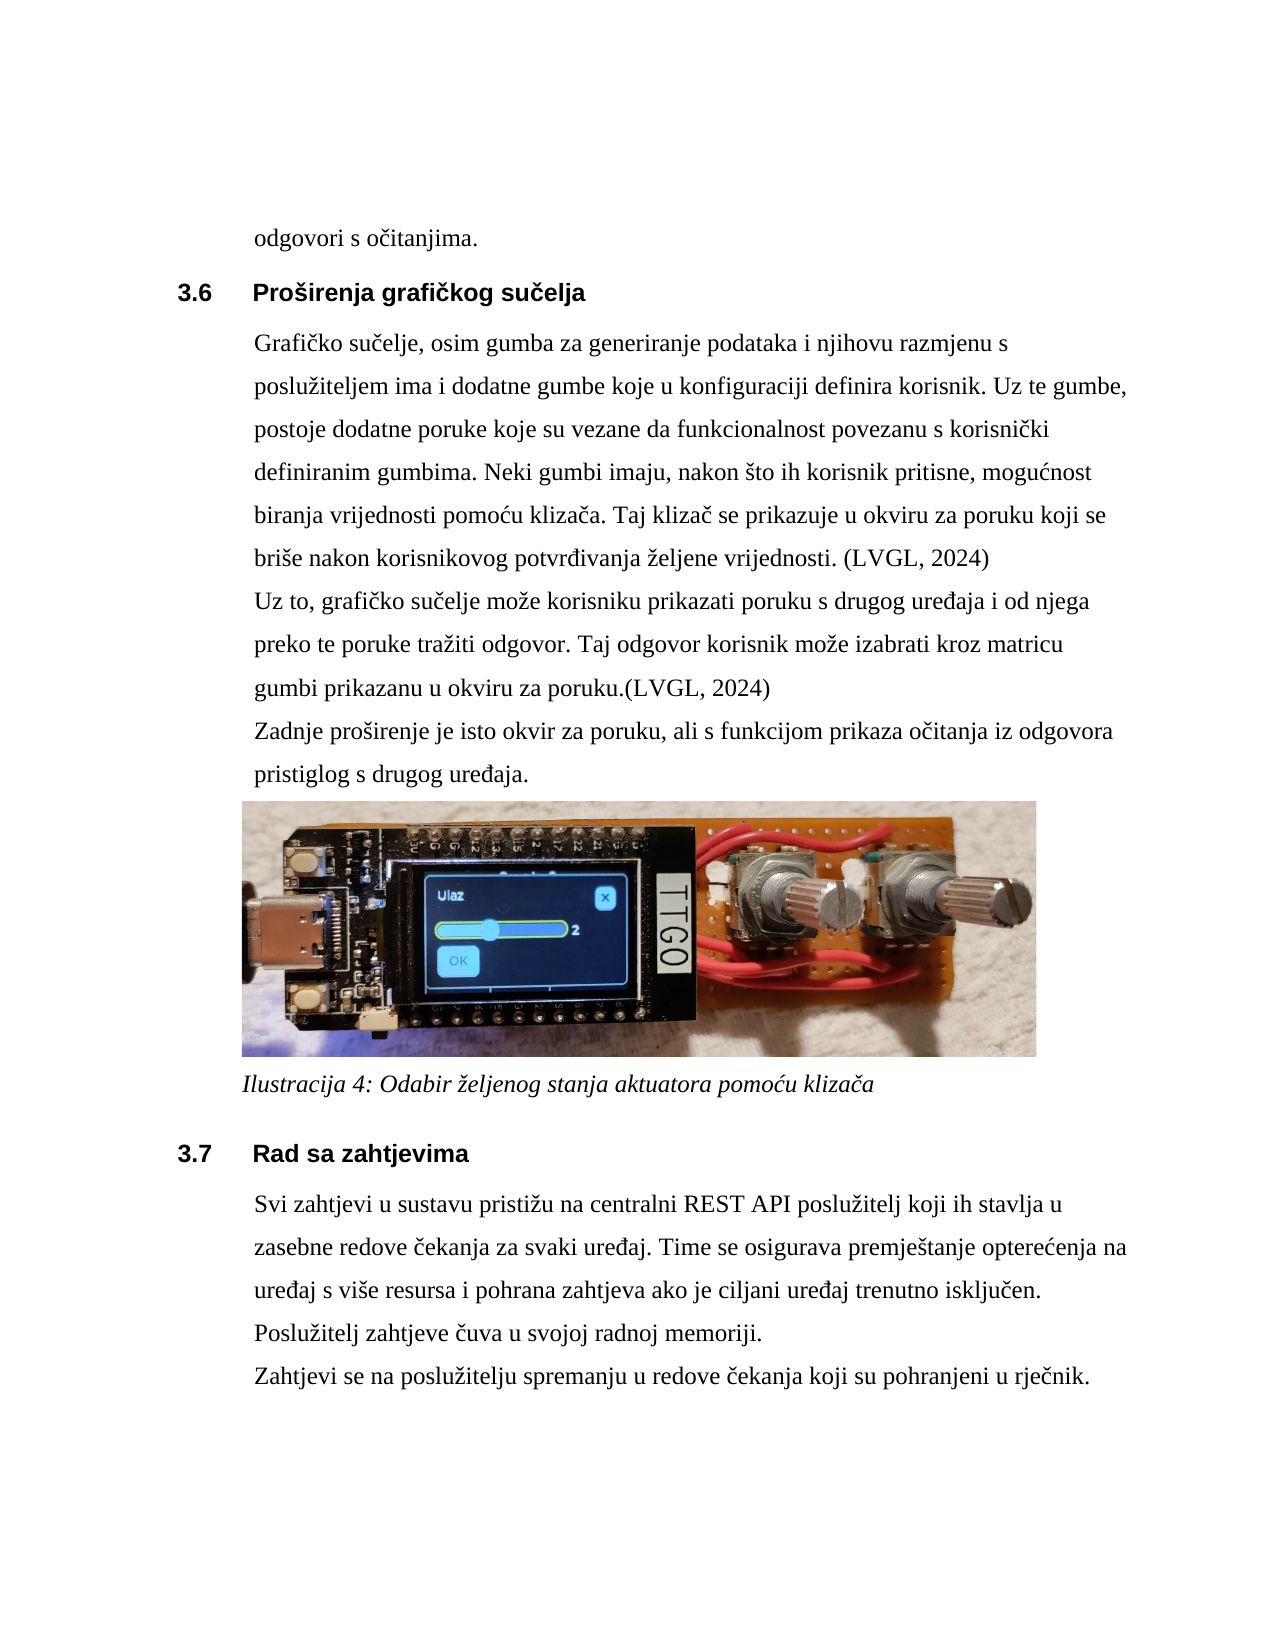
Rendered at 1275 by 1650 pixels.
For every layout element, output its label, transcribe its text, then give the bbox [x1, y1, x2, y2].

picture [623, 946, 1037, 1024]
subtitle Proširenja grafičkog sučelja [177, 278, 1127, 307]
subtitle Rad sa zahtjevima [177, 814, 1127, 1168]
text Uz to, grafičko sučelje može korisniku prikazati poruku s drugog uređaja i od njega preko te poruke tražiti odgovor. Taj odgovor korisnik može izabrati kroz matricu gumbi prikazanu u okviru za poruku.(LVGL, 2024) [254, 586, 1127, 701]
text Zadnje proširenje je isto okvir za poruku, ali s funkcijom prikaza očitanja iz odgovora pristiglog s drugog uređaja. [254, 716, 1127, 788]
text Ilustracija 4: Odabir željenog stanja aktuatora pomoću klizača [242, 801, 1037, 1098]
subtitle [242, 789, 1037, 801]
text odgovori s očitanjima. [254, 223, 1127, 251]
text Svi zahtjevi u sustavu pristižu na centralni REST API poslužitelj koji ih stavlja u zasebne redove čekanja za svaki uređaj. Time se osigurava premještanje opterećenja na uređaj s više resursa i pohrana zahtjeva ako je ciljani uređaj trenutno isključen. Poslužitelj zahtjeve čuva u svojoj radnoj memoriji. [254, 1189, 1127, 1347]
text Grafičko sučelje, osim gumba za generiranje podataka i njihovu razmjenu s poslužiteljem ima i dodatne gumbe koje u konfiguraciji definira korisnik. Uz te gumbe, postoje dodatne poruke koje su vezane da funkcionalnost povezanu s korisnički definiranim gumbima. Neki gumbi imaju, nakon što ih korisnik pritisne, mogućnost biranja vrijednosti pomoću klizača. Taj klizač se prikazuje u okviru za poruku koji se briše nakon korisnikovog potvrđivanja željene vrijednosti. (LVGL, 2024) [254, 328, 1127, 572]
text Zahtjevi se na poslužitelju spremanju u redove čekanja koji su pohranjeni u rječnik. [254, 1361, 1127, 1390]
